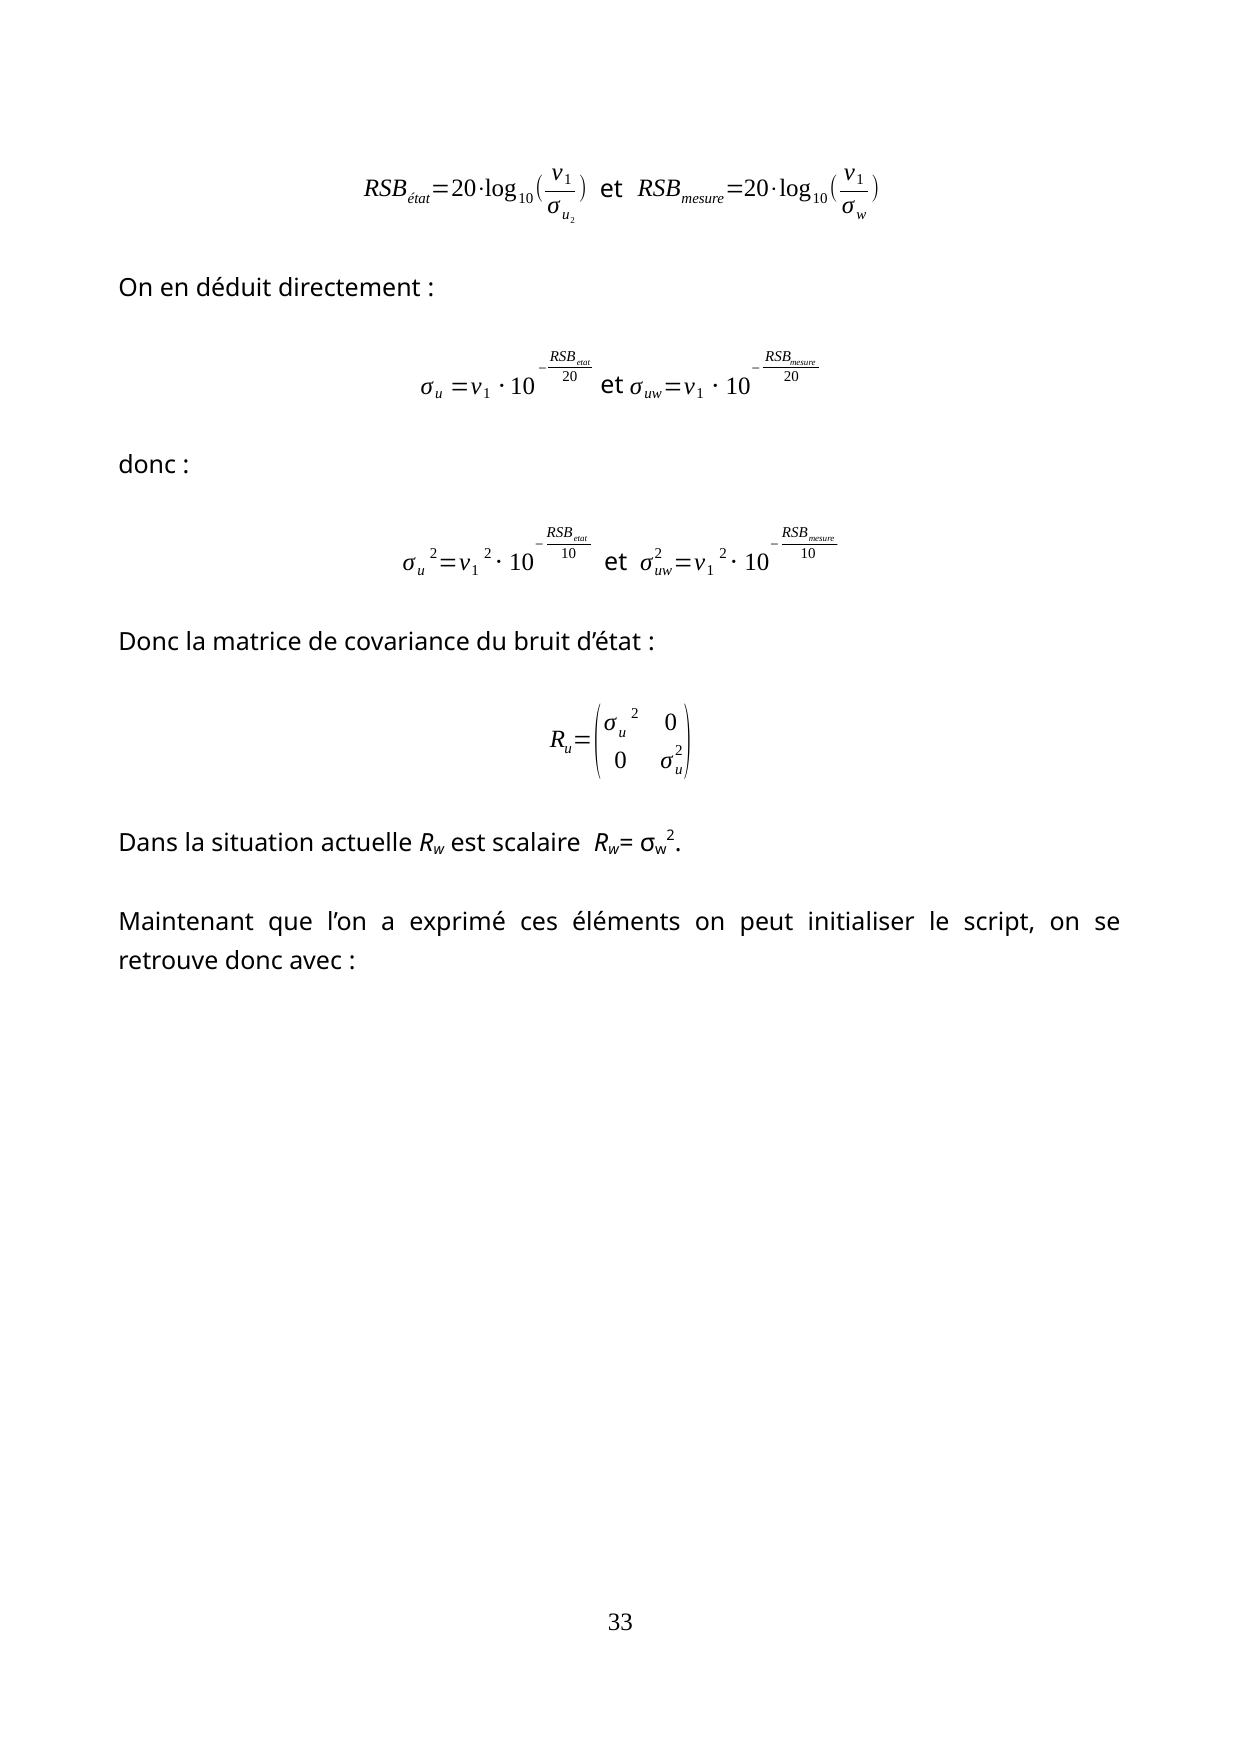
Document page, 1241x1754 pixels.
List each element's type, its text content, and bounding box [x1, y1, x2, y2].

text On en déduit directement : [118, 270, 1122, 304]
text et [118, 157, 1122, 226]
text et [118, 525, 1122, 579]
text et [118, 348, 1122, 402]
text donc : [118, 447, 1122, 481]
text Dans la situation actuelle Rw est scalaire Rw= σw2. [118, 825, 1122, 859]
text Maintenant que l’on a exprimé ces éléments on peut initialiser le script, on se retrouve donc avec : [118, 903, 1122, 977]
text Donc la matrice de covariance du bruit d’état : [118, 623, 1122, 657]
